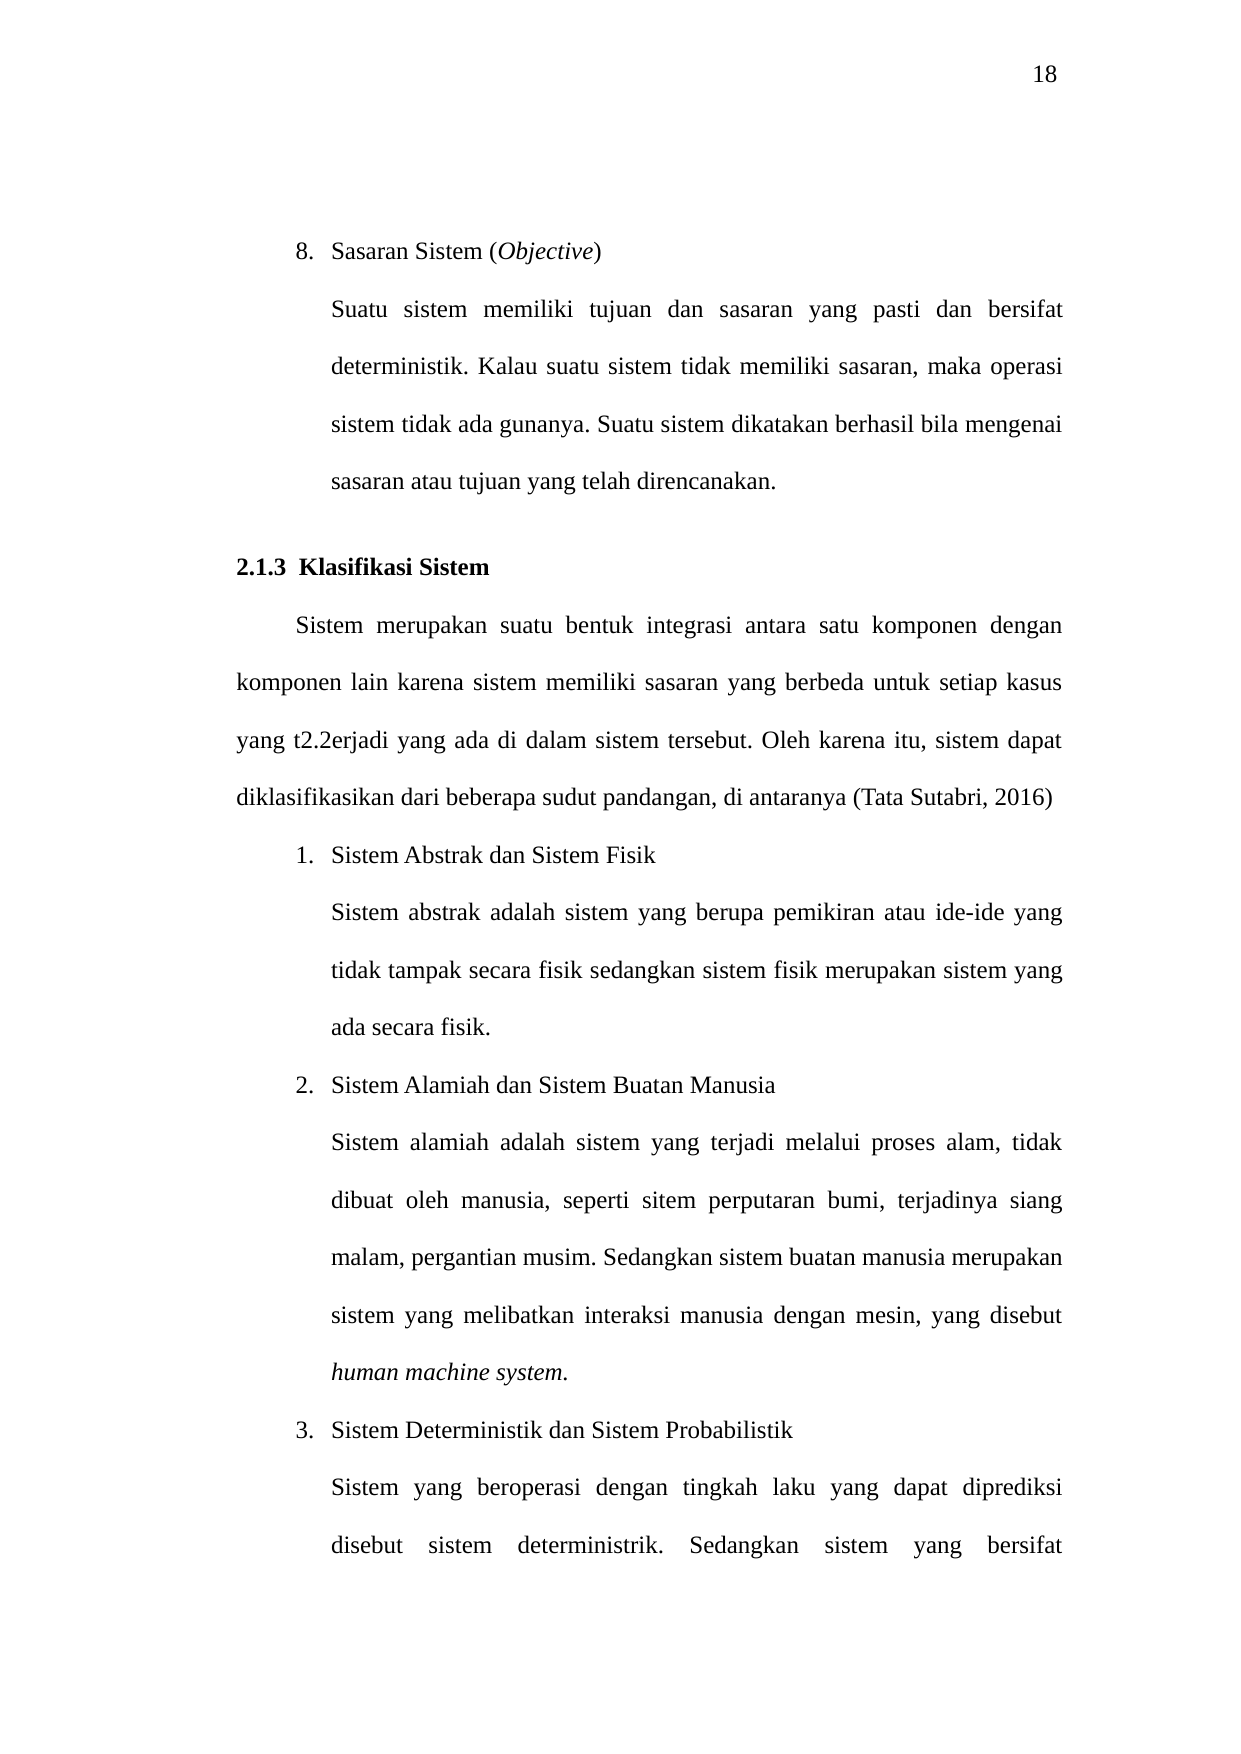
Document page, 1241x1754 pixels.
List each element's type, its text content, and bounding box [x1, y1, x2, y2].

list Sistem abstrak adalah sistem yang berupa pemikiran atau ide-ide yang tidak tampak secara fisik sedangkan sistem fisik merupakan sistem yang ada secara fisik. [295, 897, 1063, 1041]
list Sistem alamiah adalah sistem yang terjadi melalui proses alam, tidak dibuat oleh manusia, seperti sitem perputaran bumi, terjadinya siang malam, pergantian musim. Sedangkan sistem buatan manusia merupakan sistem yang melibatkan interaksi manusia dengan mesin, yang disebut human machine system. [295, 1127, 1063, 1386]
subtitle Klasifikasi Sistem [236, 552, 1063, 581]
list Suatu sistem memiliki tujuan dan sasaran yang pasti dan bersifat deterministik. Kalau suatu sistem tidak memiliki sasaran, maka operasi sistem tidak ada gunanya. Suatu sistem dikatakan berhasil bila mengenai sasaran atau tujuan yang telah direncanakan. [295, 294, 1063, 495]
list Sistem Abstrak dan Sistem Fisik [295, 840, 1063, 869]
list Sistem Deterministik dan Sistem Probabilistik [295, 1415, 1063, 1444]
list Sasaran Sistem (Objective) [295, 236, 1063, 265]
list Sistem Alamiah dan Sistem Buatan Manusia [295, 1070, 1063, 1099]
list Sistem yang beroperasi dengan tingkah laku yang dapat diprediksi disebut sistem deterministrik. Sedangkan sistem yang bersifat [295, 1472, 1063, 1559]
text Sistem merupakan suatu bentuk integrasi antara satu komponen dengan komponen lain karena sistem memiliki sasaran yang berbeda untuk setiap kasus yang t2.2erjadi yang ada di dalam sistem tersebut. Oleh karena itu, sistem dapat diklasifikasikan dari beberapa sudut pandangan, di antaranya (Tata Sutabri, 2016) [236, 610, 1063, 811]
